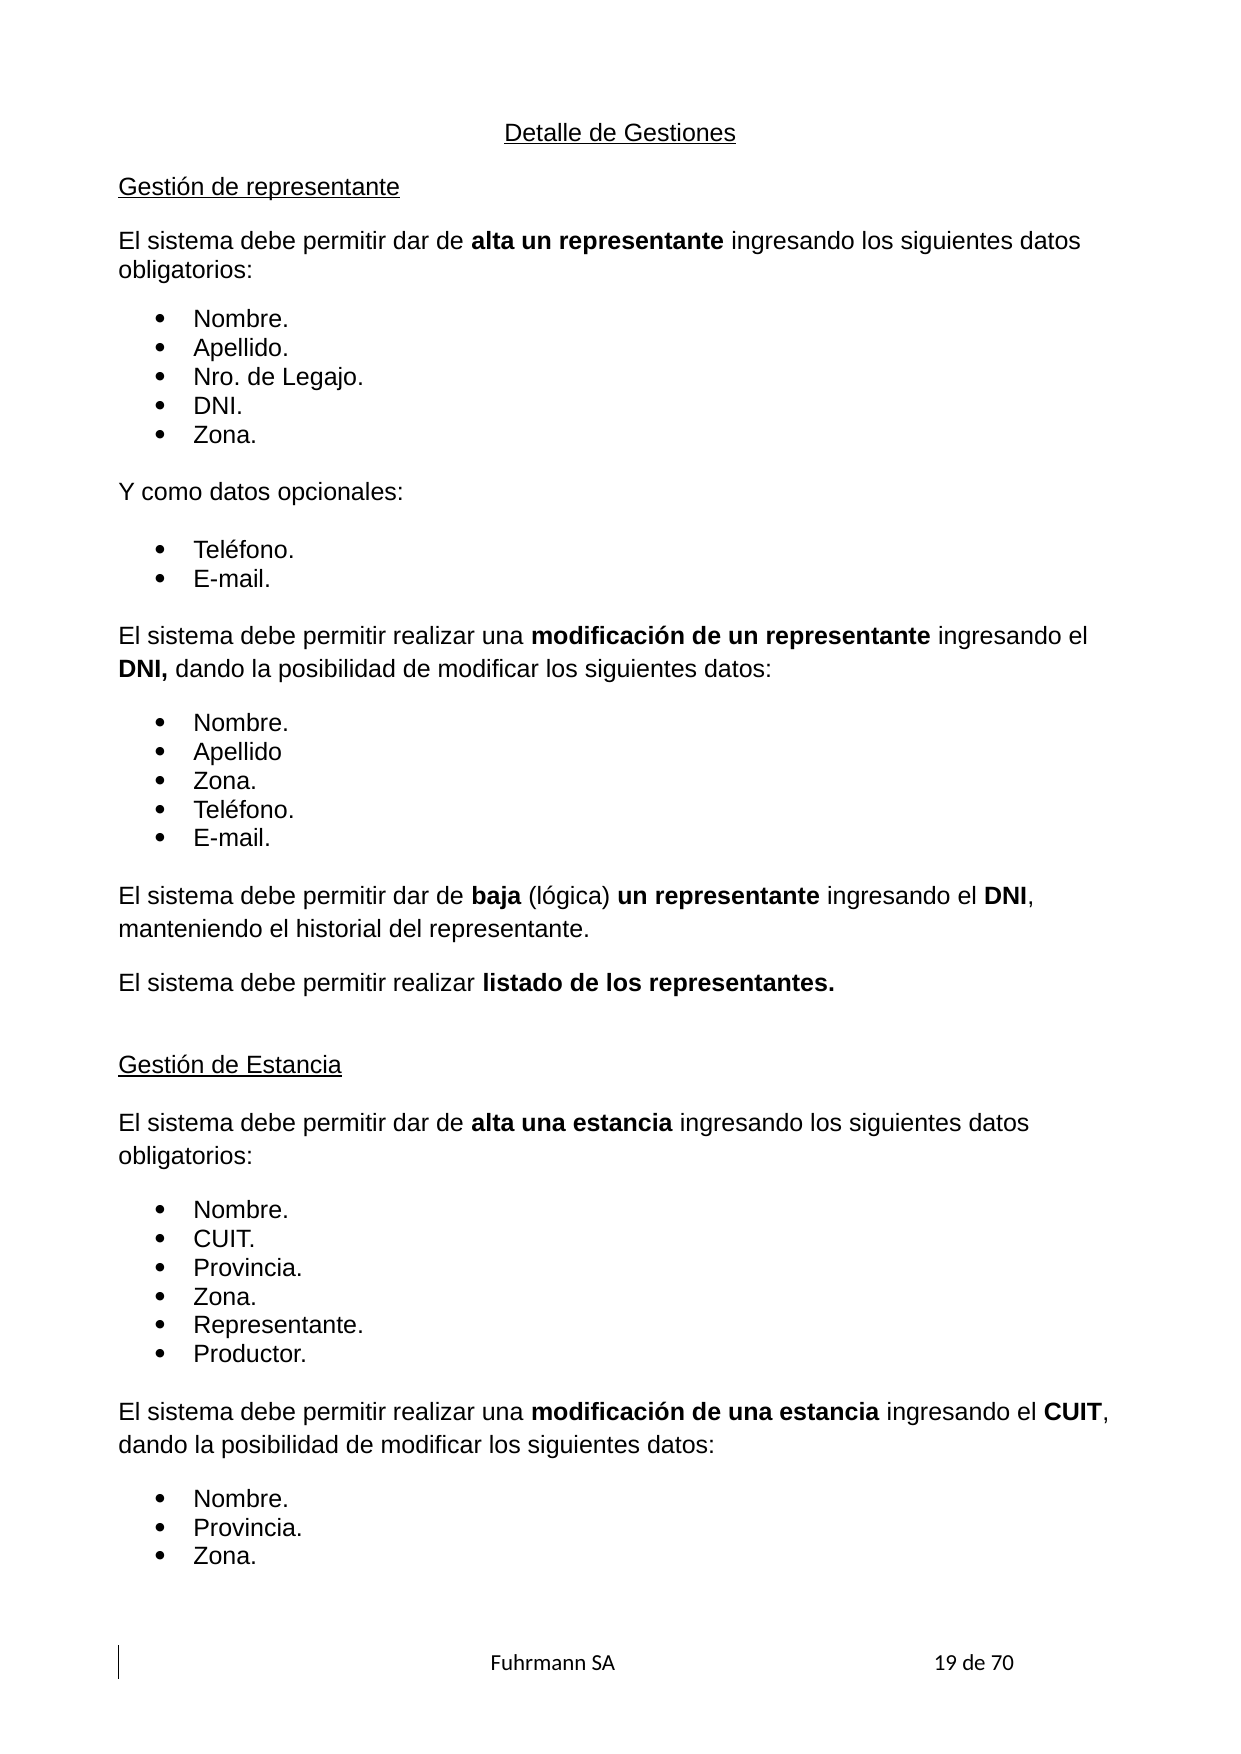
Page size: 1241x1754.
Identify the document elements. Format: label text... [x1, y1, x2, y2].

text Gestión de representante [118, 172, 1122, 201]
list Provincia. [156, 1253, 1122, 1281]
text Gestión de Estancia [118, 1051, 1122, 1079]
list Nombre. [156, 1195, 1122, 1224]
text El sistema debe permitir dar de baja (lógica) un representante ingresando el DNI, manteniendo el historial del representante. [118, 881, 1122, 943]
list Productor. [156, 1339, 1122, 1368]
list Teléfono. [156, 794, 1122, 823]
text El sistema debe permitir dar de alta una estancia ingresando los siguientes datos obligatorios: [118, 1108, 1122, 1170]
text Y como datos opcionales: [118, 477, 1122, 506]
list Nombre. [156, 708, 1122, 737]
list Representante. [156, 1310, 1122, 1339]
text El sistema debe permitir realizar una modificación de una estancia ingresando el CUIT, dando la posibilidad de modificar los siguientes datos: [118, 1397, 1122, 1458]
list Apellido. [156, 333, 1122, 362]
list Teléfono. [156, 535, 1122, 563]
list Provincia. [156, 1512, 1122, 1541]
list Zona. [156, 766, 1122, 794]
list Nombre. [156, 1484, 1122, 1512]
text El sistema debe permitir dar de alta un representante ingresando los siguientes datos obligatorios: [118, 226, 1122, 283]
list DNI. [156, 391, 1122, 419]
list Zona. [156, 1281, 1122, 1310]
list CUIT. [156, 1224, 1122, 1253]
list Nro. de Legajo. [156, 362, 1122, 391]
text El sistema debe permitir realizar una modificación de un representante ingresando el DNI, dando la posibilidad de modificar los siguientes datos: [118, 621, 1122, 683]
list Zona. [156, 419, 1122, 448]
text El sistema debe permitir realizar listado de los representantes. [118, 968, 1122, 997]
list E-mail. [156, 823, 1122, 852]
list Apellido [156, 737, 1122, 766]
list Nombre. [156, 304, 1122, 333]
list E-mail. [156, 563, 1122, 592]
list Zona. [156, 1541, 1122, 1570]
text Detalle de Gestiones [118, 118, 1122, 147]
